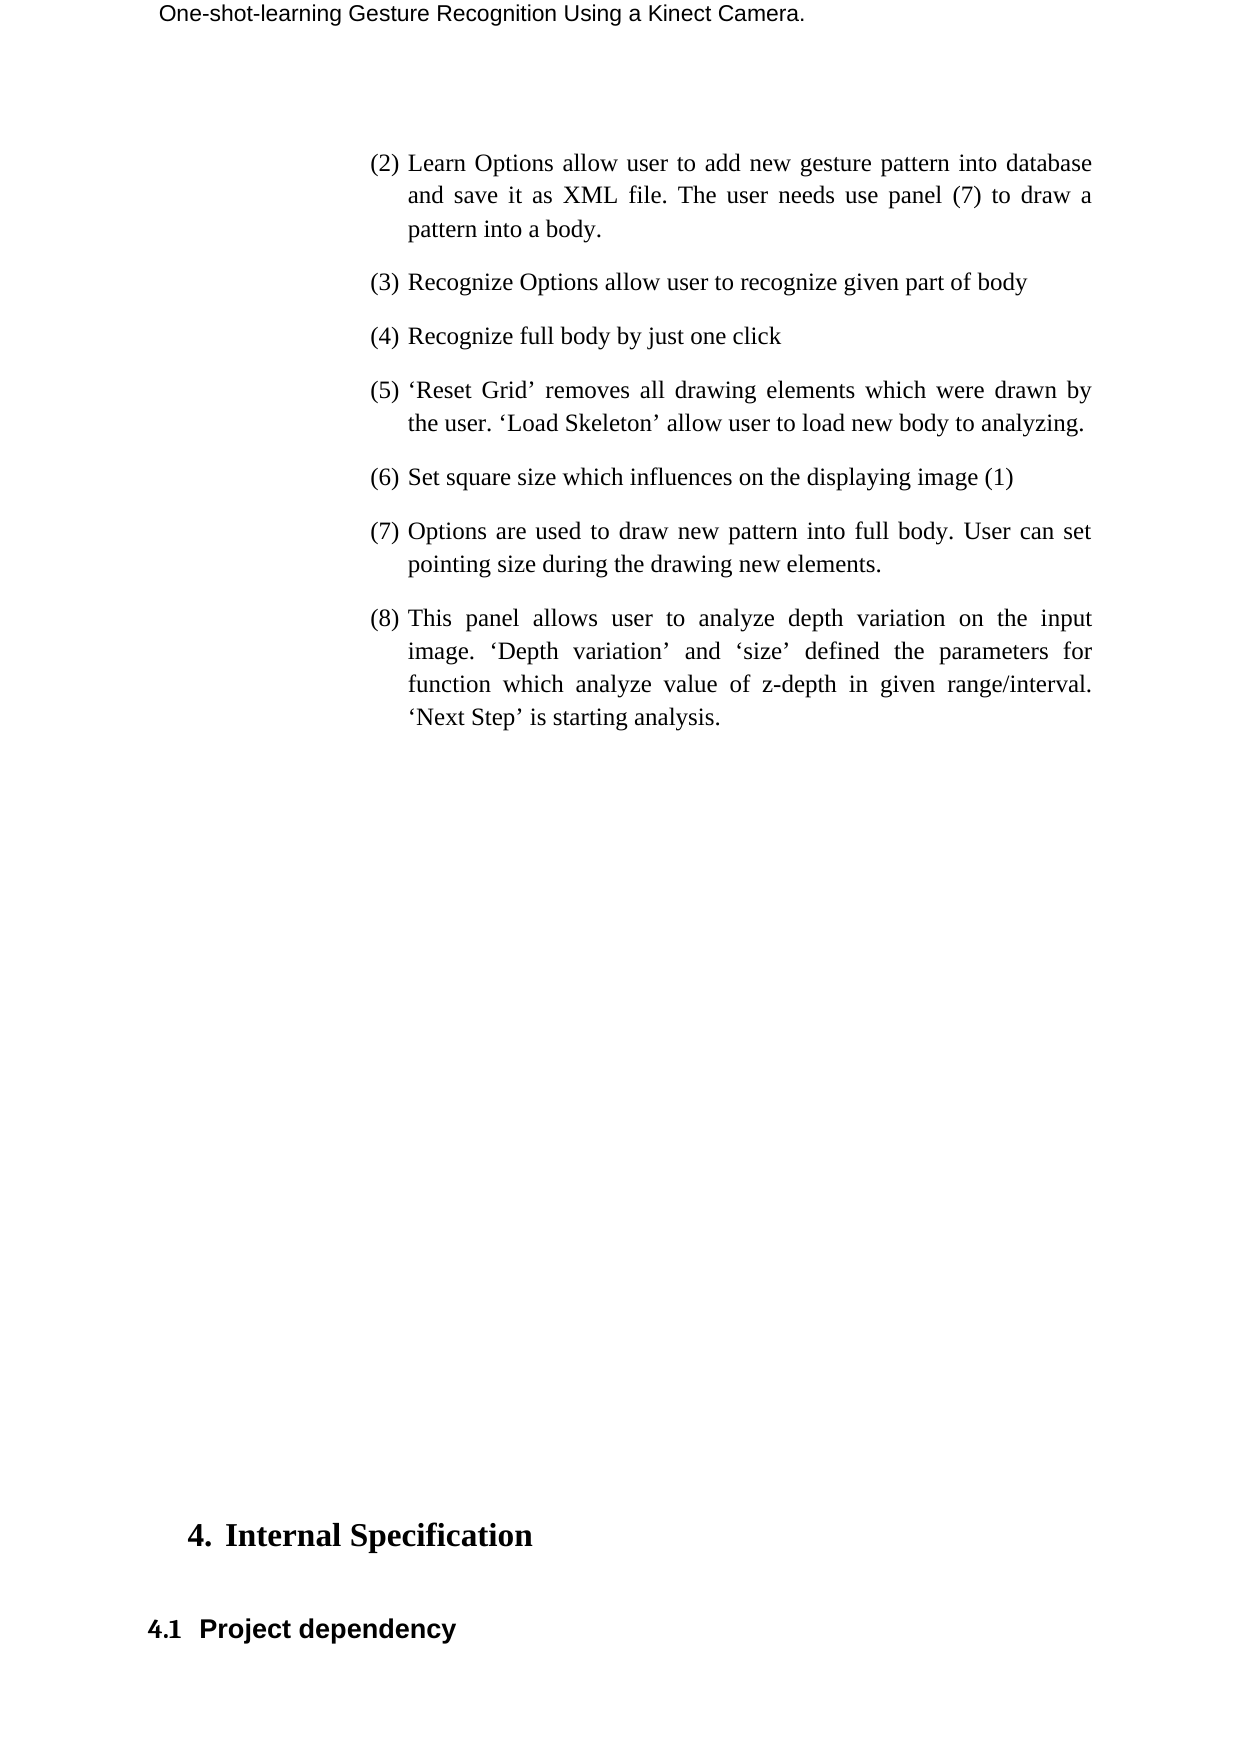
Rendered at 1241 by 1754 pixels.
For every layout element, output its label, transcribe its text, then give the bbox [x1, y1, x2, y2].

list ‘Reset Grid’ removes all drawing elements which were drawn by the user. ‘Load Skeleton’ allow user to load new body to analyzing. [370, 375, 1093, 437]
text 4.1 Project dependency [148, 1613, 1093, 1645]
list Internal Specification [187, 1515, 1093, 1553]
list Set square size which influences on the displaying image (1) [370, 462, 1093, 491]
list Recognize Options allow user to recognize given part of body [370, 267, 1093, 296]
list Learn Options allow user to add new gesture pattern into database and save it as XML file. The user needs use panel (7) to draw a pattern into a body. [370, 148, 1093, 242]
list This panel allows user to analyze depth variation on the input image. ‘Depth variation’ and ‘size’ defined the parameters for function which analyze value of z-depth in given range/interval. ‘Next Step’ is starting analysis. [370, 603, 1093, 731]
list Options are used to draw new pattern into full body. User can set pointing size during the drawing new elements. [370, 516, 1093, 578]
list Recognize full body by just one click [370, 321, 1093, 350]
